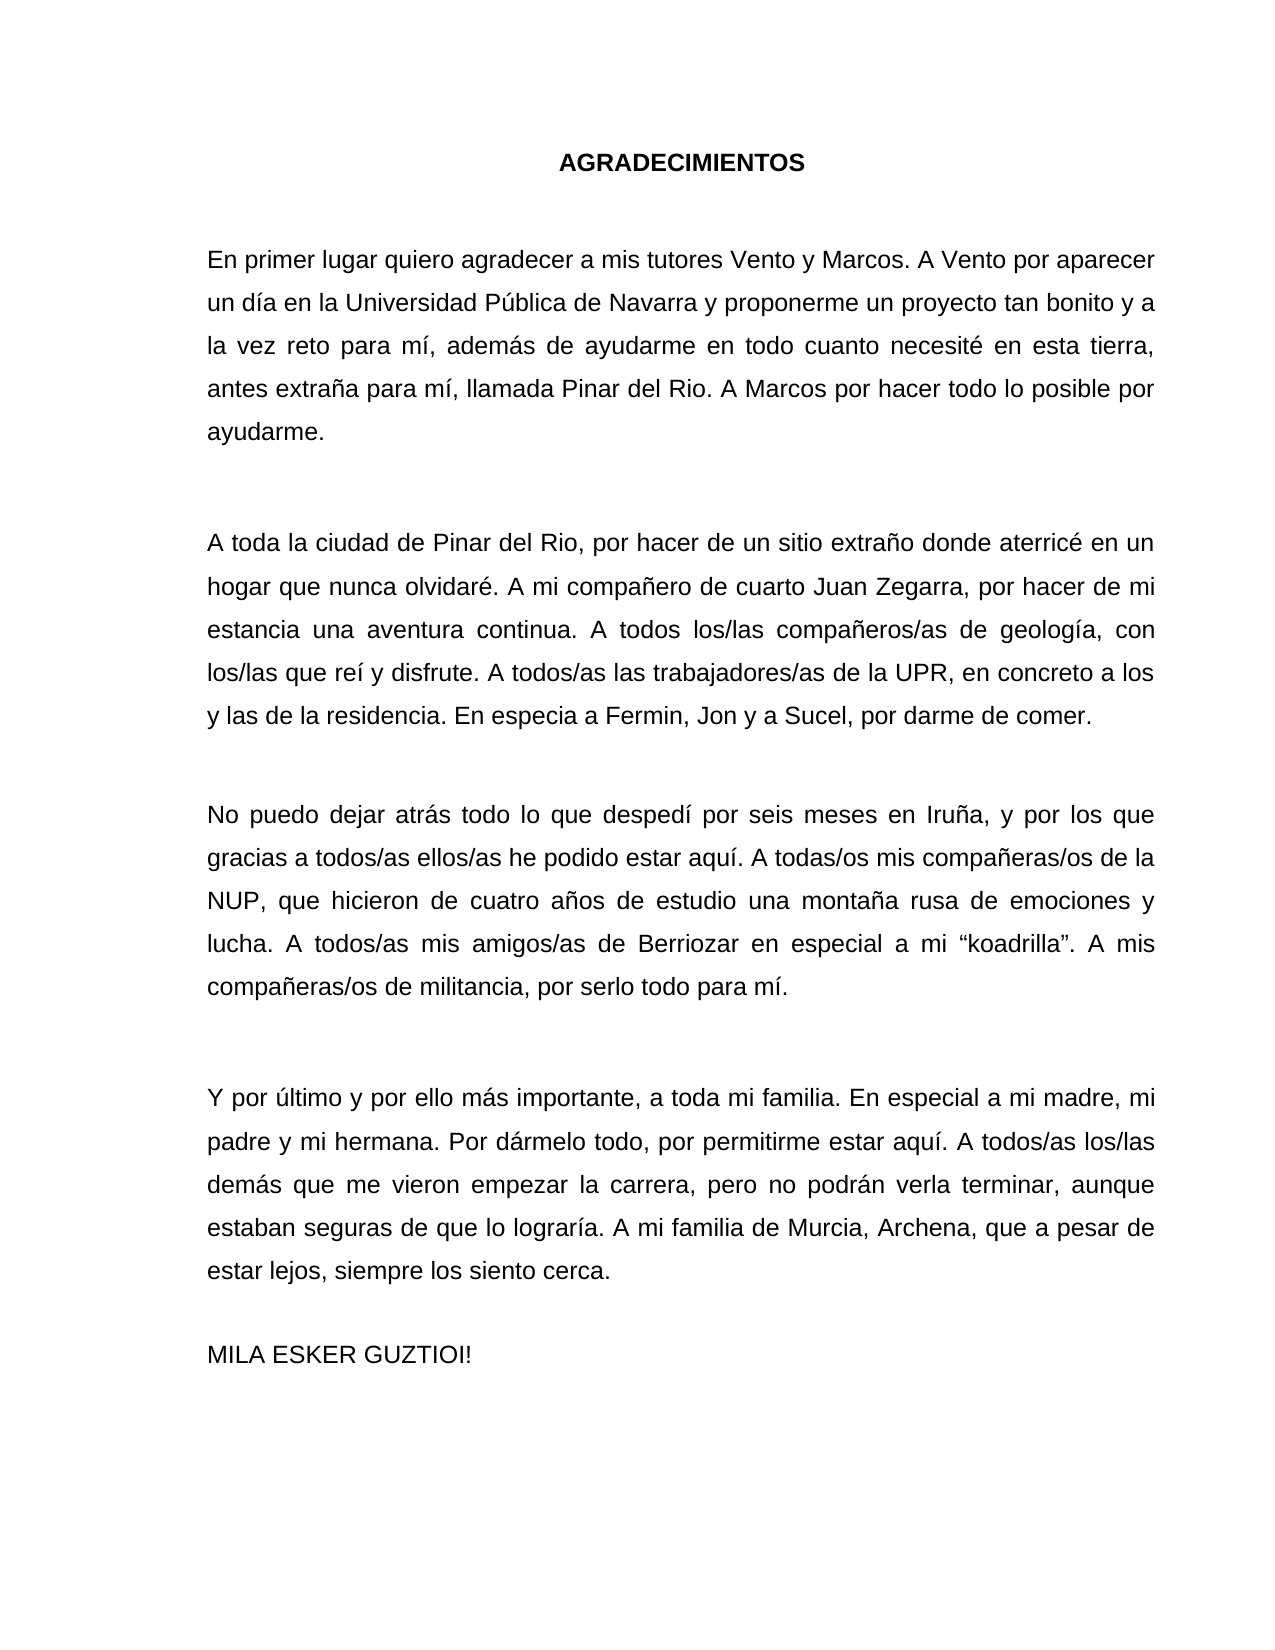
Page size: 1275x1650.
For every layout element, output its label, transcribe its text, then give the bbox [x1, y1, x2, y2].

subtitle AGRADECIMIENTOS [207, 148, 1157, 176]
text A toda la ciudad de Pinar del Rio, por hacer de un sitio extraño donde aterricé en un hogar que nunca olvidaré. A mi compañero de cuarto Juan Zegarra, por hacer de mi estancia una aventura continua. A todos los/las compañeros/as de geología, con los/las que reí y disfrute. A todos/as las trabajadores/as de la UPR, en concreto a los y las de la residencia. En especia a Fermin, Jon y a Sucel, por darme de comer. [207, 528, 1157, 729]
text No puedo dejar atrás todo lo que despedí por seis meses en Iruña, y por los que gracias a todos/as ellos/as he podido estar aquí. A todas/os mis compañeras/os de la NUP, que hicieron de cuatro años de estudio una montaña rusa de emociones y lucha. A todos/as mis amigos/as de Berriozar en especial a mi “koadrilla”. A mis compañeras/os de militancia, por serlo todo para mí. [207, 756, 1157, 1001]
text Y por último y por ello más importante, a toda mi familia. En especial a mi madre, mi padre y mi hermana. Por dármelo todo, por permitirme estar aquí. A todos/as los/las demás que me vieron empezar la carrera, pero no podrán verla terminar, aunque estaban seguras de que lo lograría. A mi familia de Murcia, Archena, que a pesar de estar lejos, siempre los siento cerca. [207, 1083, 1157, 1284]
text En primer lugar quiero agradecer a mis tutores Vento y Marcos. A Vento por aparecer un día en la Universidad Pública de Navarra y proponerme un proyecto tan bonito y a la vez reto para mí, además de ayudarme en todo cuanto necesité en esta tierra, antes extraña para mí, llamada Pinar del Rio. A Marcos por hacer todo lo posible por ayudarme. [207, 244, 1157, 446]
text MILA ESKER GUZTIOI! [207, 1340, 1157, 1369]
